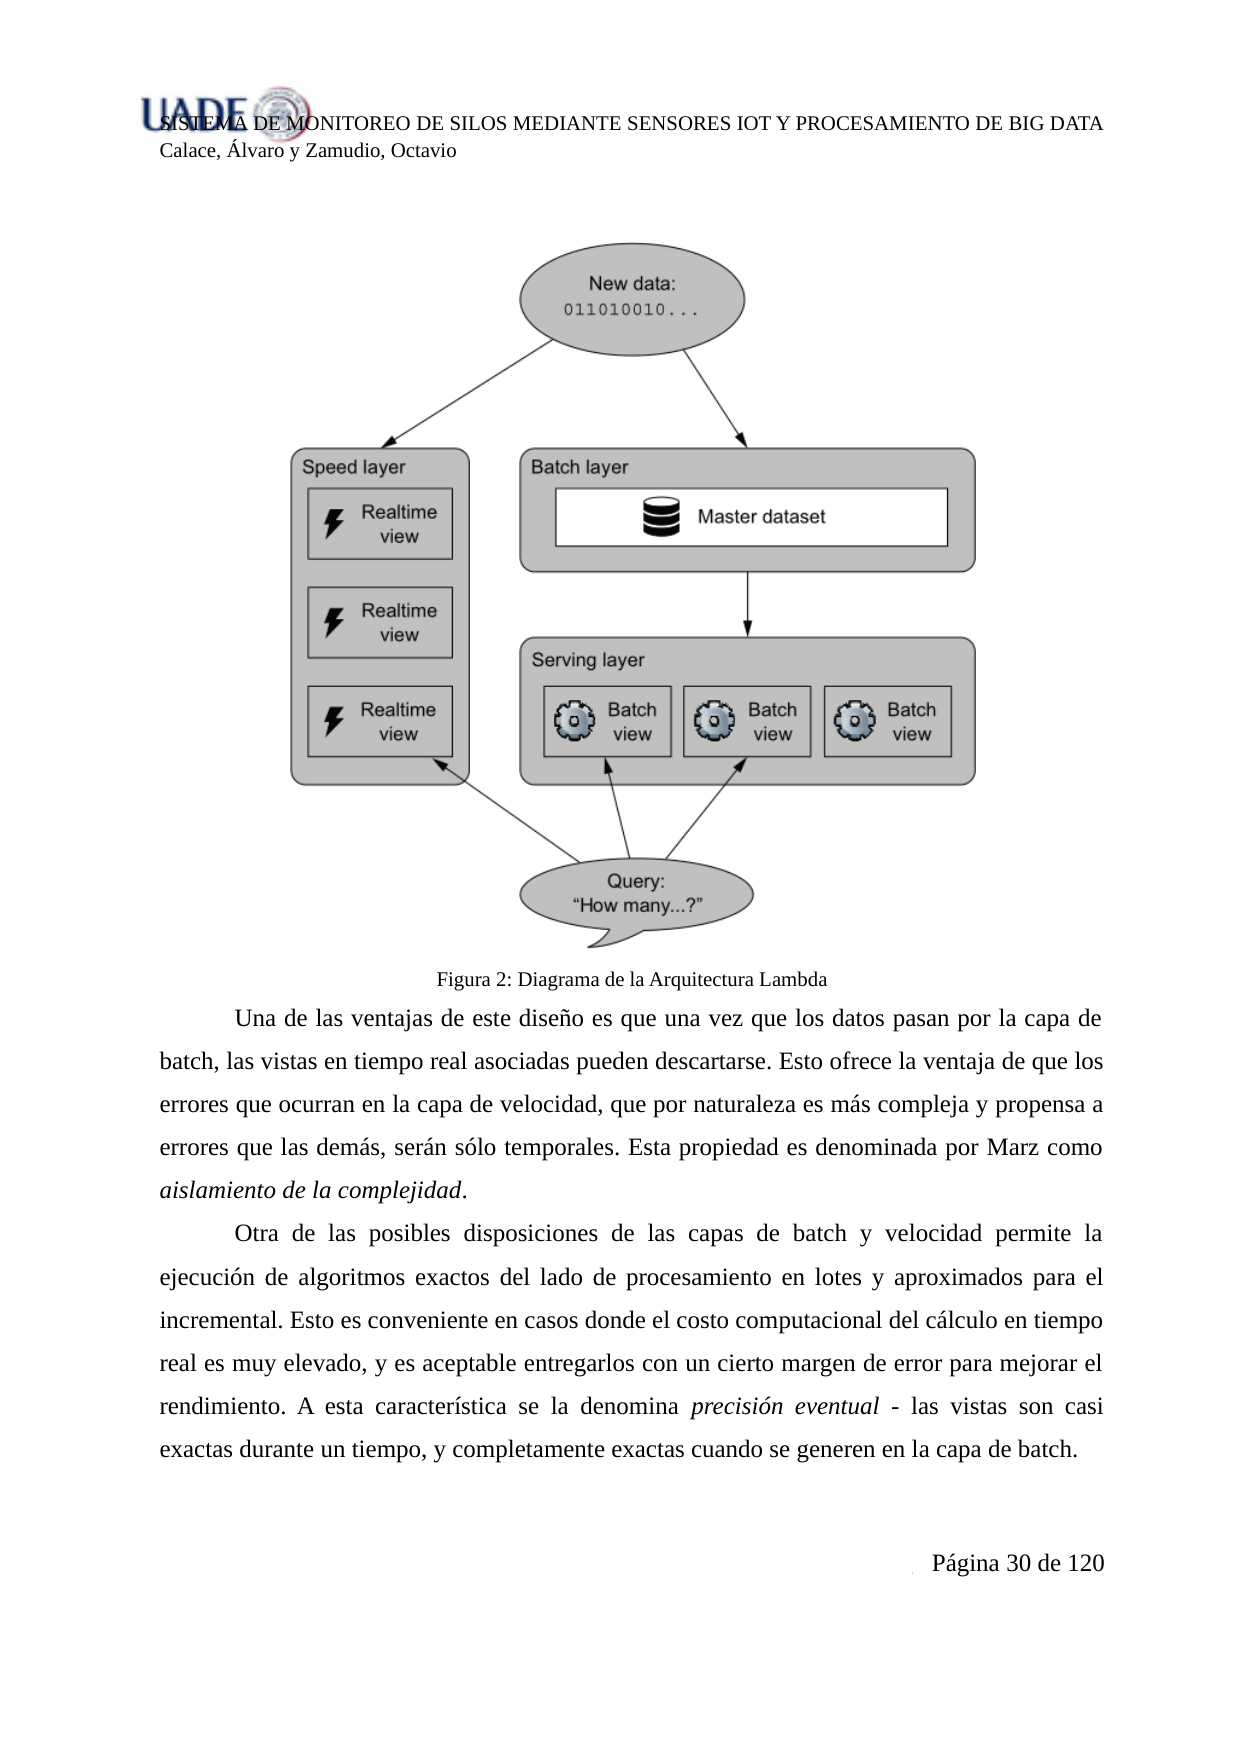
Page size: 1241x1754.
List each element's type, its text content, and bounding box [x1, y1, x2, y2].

picture [140, 86, 314, 146]
subtitle Figura 2: Diagrama de la Arquitectura Lambda [159, 967, 1104, 991]
text Una de las ventajas de este diseño es que una vez que los datos pasan por la capa de batch, las vistas en tiempo real asociadas pueden descartarse. Esto ofrece la ventaja de que los errores que ocurran en la capa de velocidad, que por naturaleza es más compleja y propensa a errores que las demás, serán sólo temporales. Esta propiedad es denominada por Marz como aislamiento de la complejidad. [159, 1003, 1104, 1204]
picture [282, 236, 982, 953]
text Otra de las posibles disposiciones de las capas de batch y velocidad permite la ejecución de algoritmos exactos del lado de procesamiento en lotes y aproximados para el incremental. Esto es conveniente en casos donde el costo computacional del cálculo en tiempo real es muy elevado, y es aceptable entregarlos con un cierto margen de error para mejorar el rendimiento. A esta característica se la denomina precisión eventual - las vistas son casi exactas durante un tiempo, y completamente exactas cuando se generen en la capa de batch. [159, 1218, 1104, 1463]
